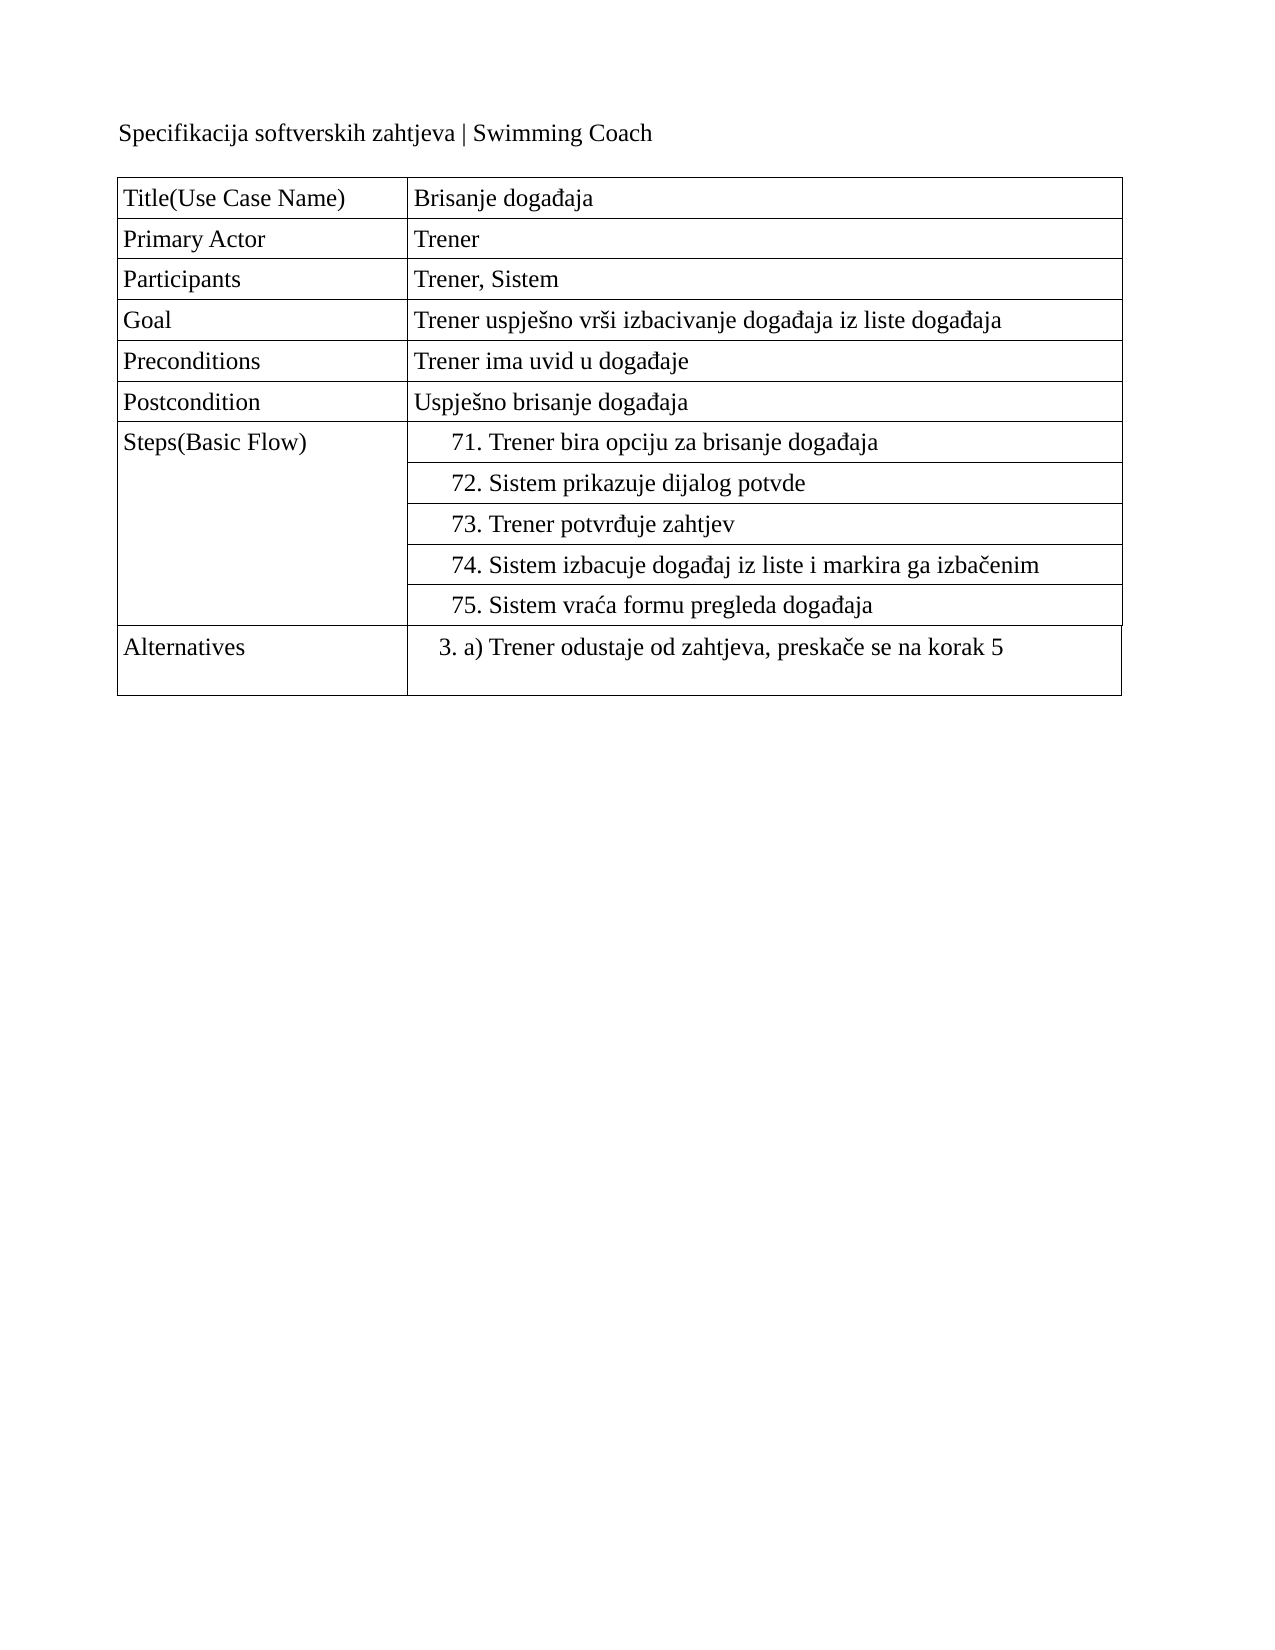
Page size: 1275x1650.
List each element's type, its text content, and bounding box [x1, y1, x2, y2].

table_header Title(Use Case Name) [118, 178, 407, 218]
table_cell Trener uspješno vrši izbacivanje događaja iz liste događaja [408, 300, 1122, 340]
table_cell 3. a) Trener odustaje od zahtjeva, preskače se na korak 5 [408, 626, 1121, 695]
table_cell Sistem vraća formu pregleda događaja [408, 585, 1122, 625]
table_header Brisanje događaja [408, 178, 1122, 218]
table_cell Steps(Basic Flow) [118, 422, 407, 625]
table_cell Trener [408, 219, 1122, 258]
table_cell Trener bira opciju za brisanje događaja [408, 422, 1122, 462]
table_cell Preconditions [118, 341, 407, 381]
table_cell Trener, Sistem [408, 259, 1122, 299]
table_cell Sistem izbacuje događaj iz liste i markira ga izbačenim [408, 545, 1122, 584]
table_cell Sistem prikazuje dijalog potvde [408, 463, 1122, 503]
table_cell Participants [118, 259, 407, 299]
table_cell Goal [118, 300, 407, 340]
table_cell Trener potvrđuje zahtjev [408, 504, 1122, 543]
table_cell Trener ima uvid u događaje [408, 341, 1122, 381]
table_cell Alternatives [118, 626, 407, 695]
table_cell Postcondition [118, 382, 407, 421]
table_cell Primary Actor [118, 219, 407, 258]
table_cell Uspješno brisanje događaja [408, 382, 1122, 421]
